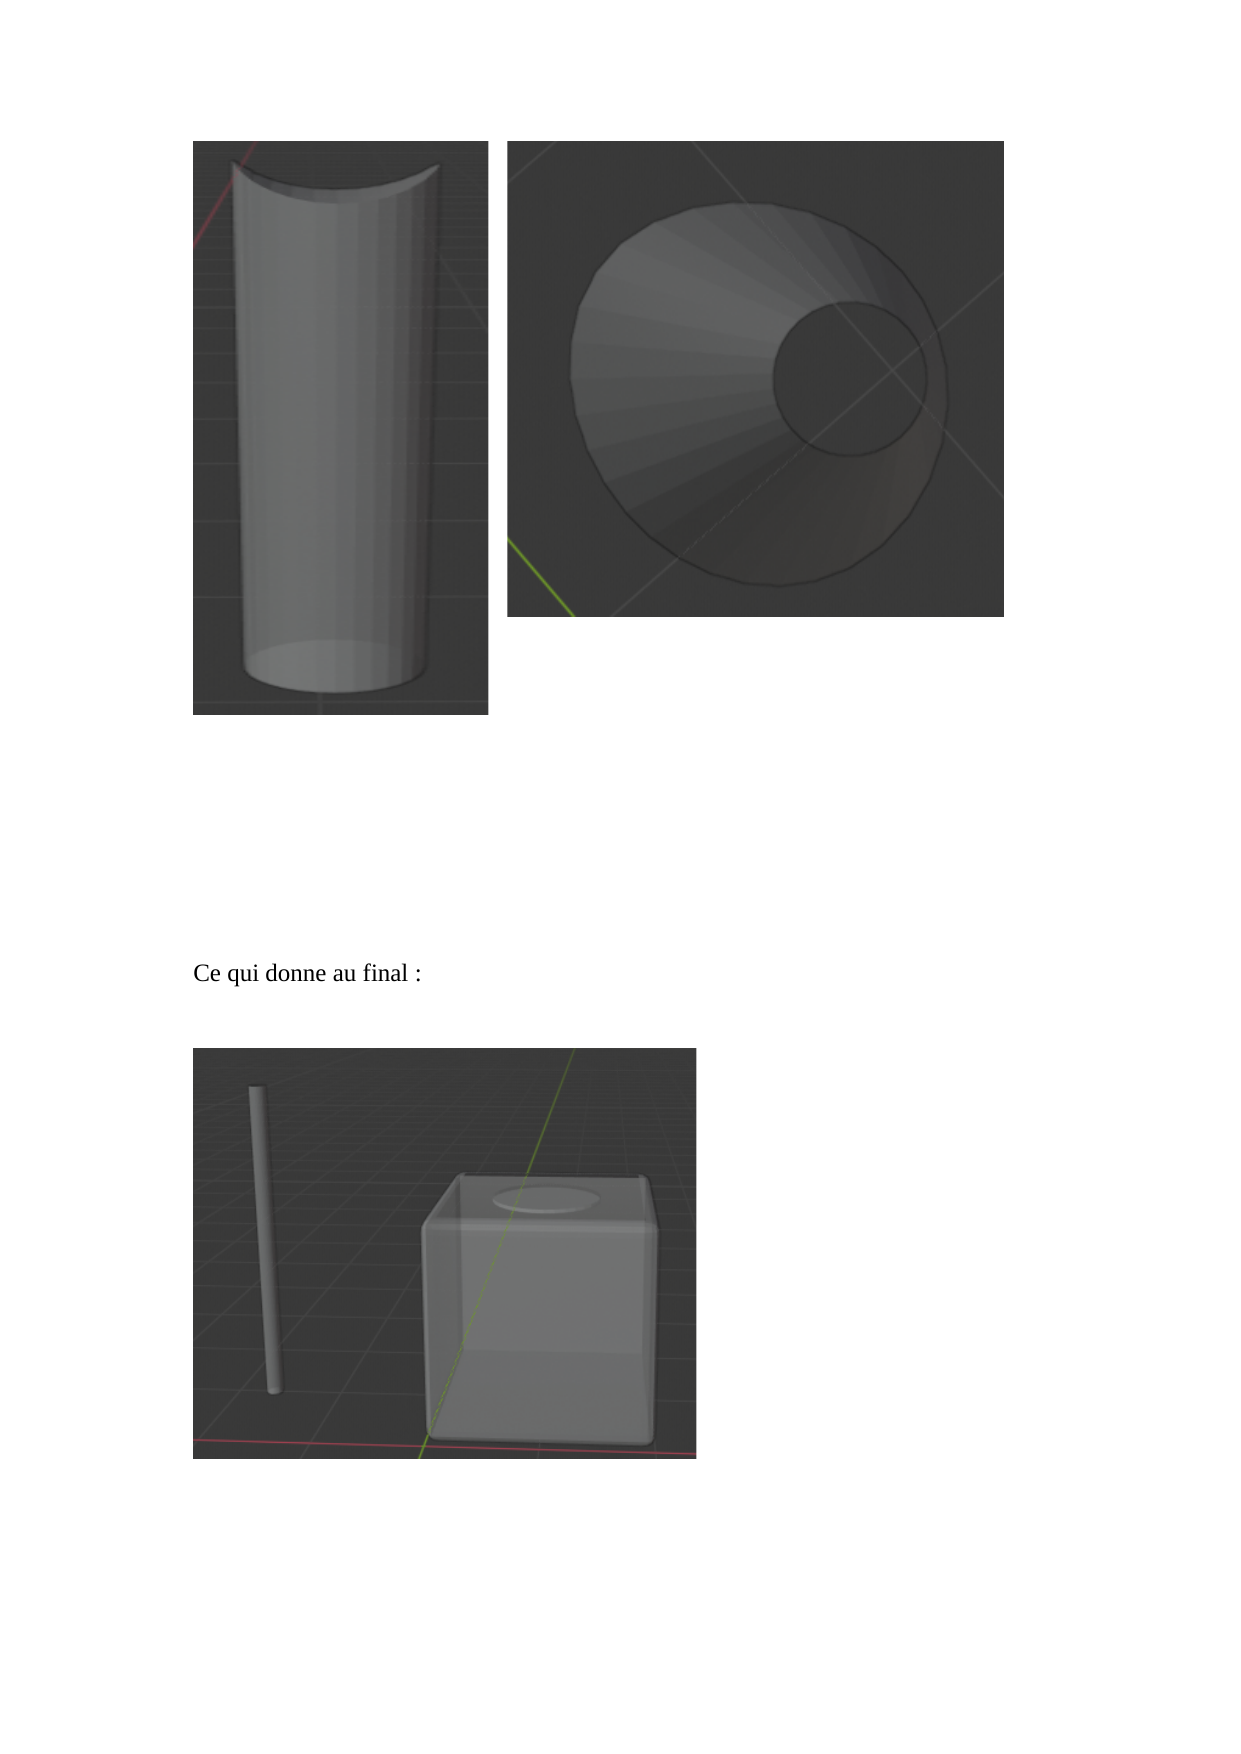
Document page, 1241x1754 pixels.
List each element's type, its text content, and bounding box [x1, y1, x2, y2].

picture [507, 141, 1004, 617]
picture [193, 141, 489, 715]
picture [193, 1048, 697, 1459]
list Ce qui donne au final : [193, 958, 1122, 987]
